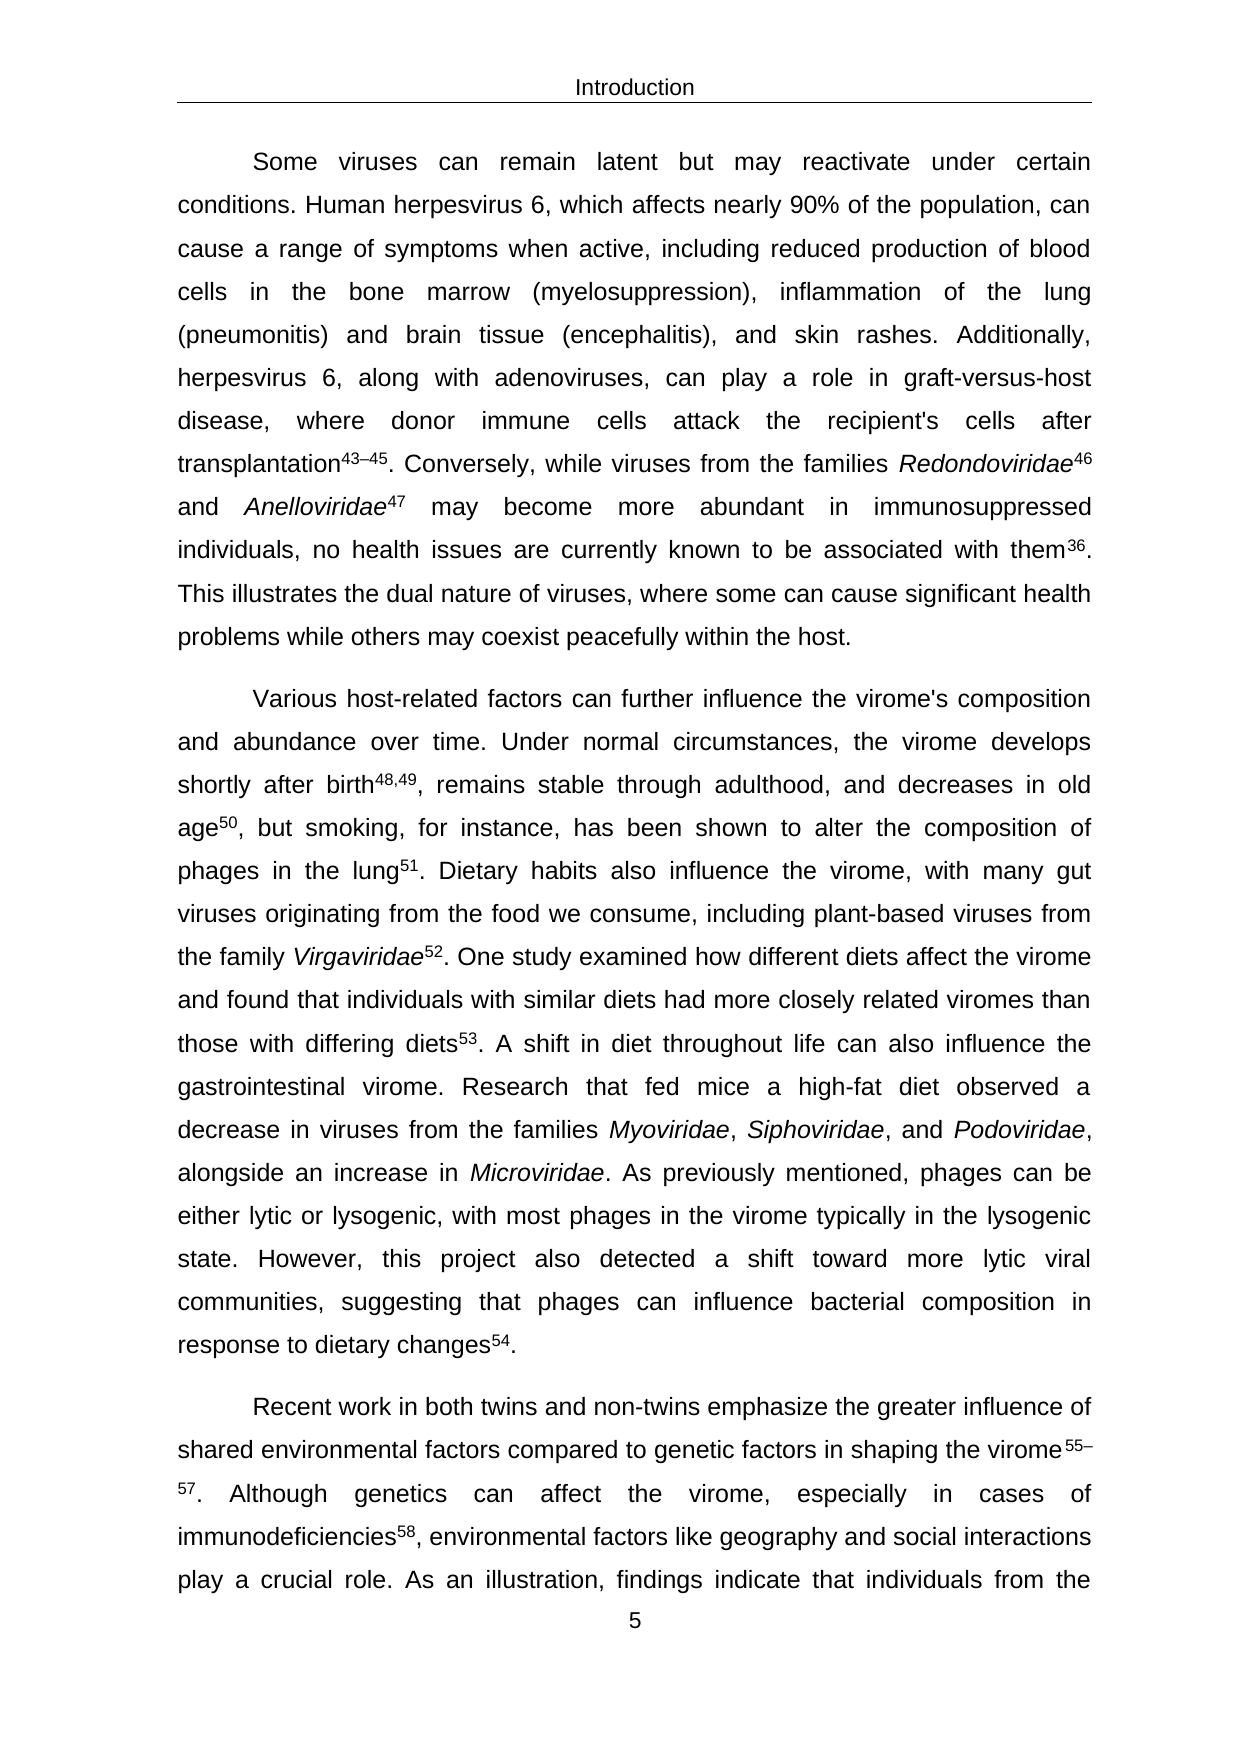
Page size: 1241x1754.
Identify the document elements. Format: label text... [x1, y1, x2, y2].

text Various host-related factors can further influence the virome's composition and abundance over time. Under normal circumstances, the virome develops shortly after birth48,49, remains stable through adulthood, and decreases in old age50, but smoking, for instance, has been shown to alter the composition of phages in the lung51. Dietary habits also influence the virome, with many gut viruses originating from the food we consume, including plant-based viruses from the family Virgaviridae52. One study examined how different diets affect the virome and found that individuals with similar diets had more closely related viromes than those with differing diets53. A shift in diet throughout life can also influence the gastrointestinal virome. Research that fed mice a high-fat diet observed a decrease in viruses from the families Myoviridae, Siphoviridae, and Podoviridae, alongside an increase in Microviridae. As previously mentioned, phages can be either lytic or lysogenic, with most phages in the virome typically in the lysogenic state. However, this project also detected a shift toward more lytic viral communities, suggesting that phages can influence bacterial composition in response to dietary changes54. [177, 684, 1092, 1359]
text Recent work in both twins and non-twins emphasize the greater influence of shared environmental factors compared to genetic factors in shaping the virome55–57. Although genetics can affect the virome, especially in cases of immunodeficiencies58, environmental factors like geography and social interactions play a crucial role. As an illustration, findings indicate that individuals from the [177, 1392, 1092, 1594]
text Some viruses can remain latent but may reactivate under certain conditions. Human herpesvirus 6, which affects nearly 90% of the population, can cause a range of symptoms when active, including reduced production of blood cells in the bone marrow (myelosuppression), inflammation of the lung (pneumonitis) and brain tissue (encephalitis), and skin rashes. Additionally, herpesvirus 6, along with adenoviruses, can play a role in graft-versus-host disease, where donor immune cells attack the recipient's cells after transplantation43–45. Conversely, while viruses from the families Redondoviridae46 and Anelloviridae47 may become more abundant in immunosuppressed individuals, no health issues are currently known to be associated with them36. This illustrates the dual nature of viruses, where some can cause significant health problems while others may coexist peacefully within the host. [177, 147, 1092, 651]
